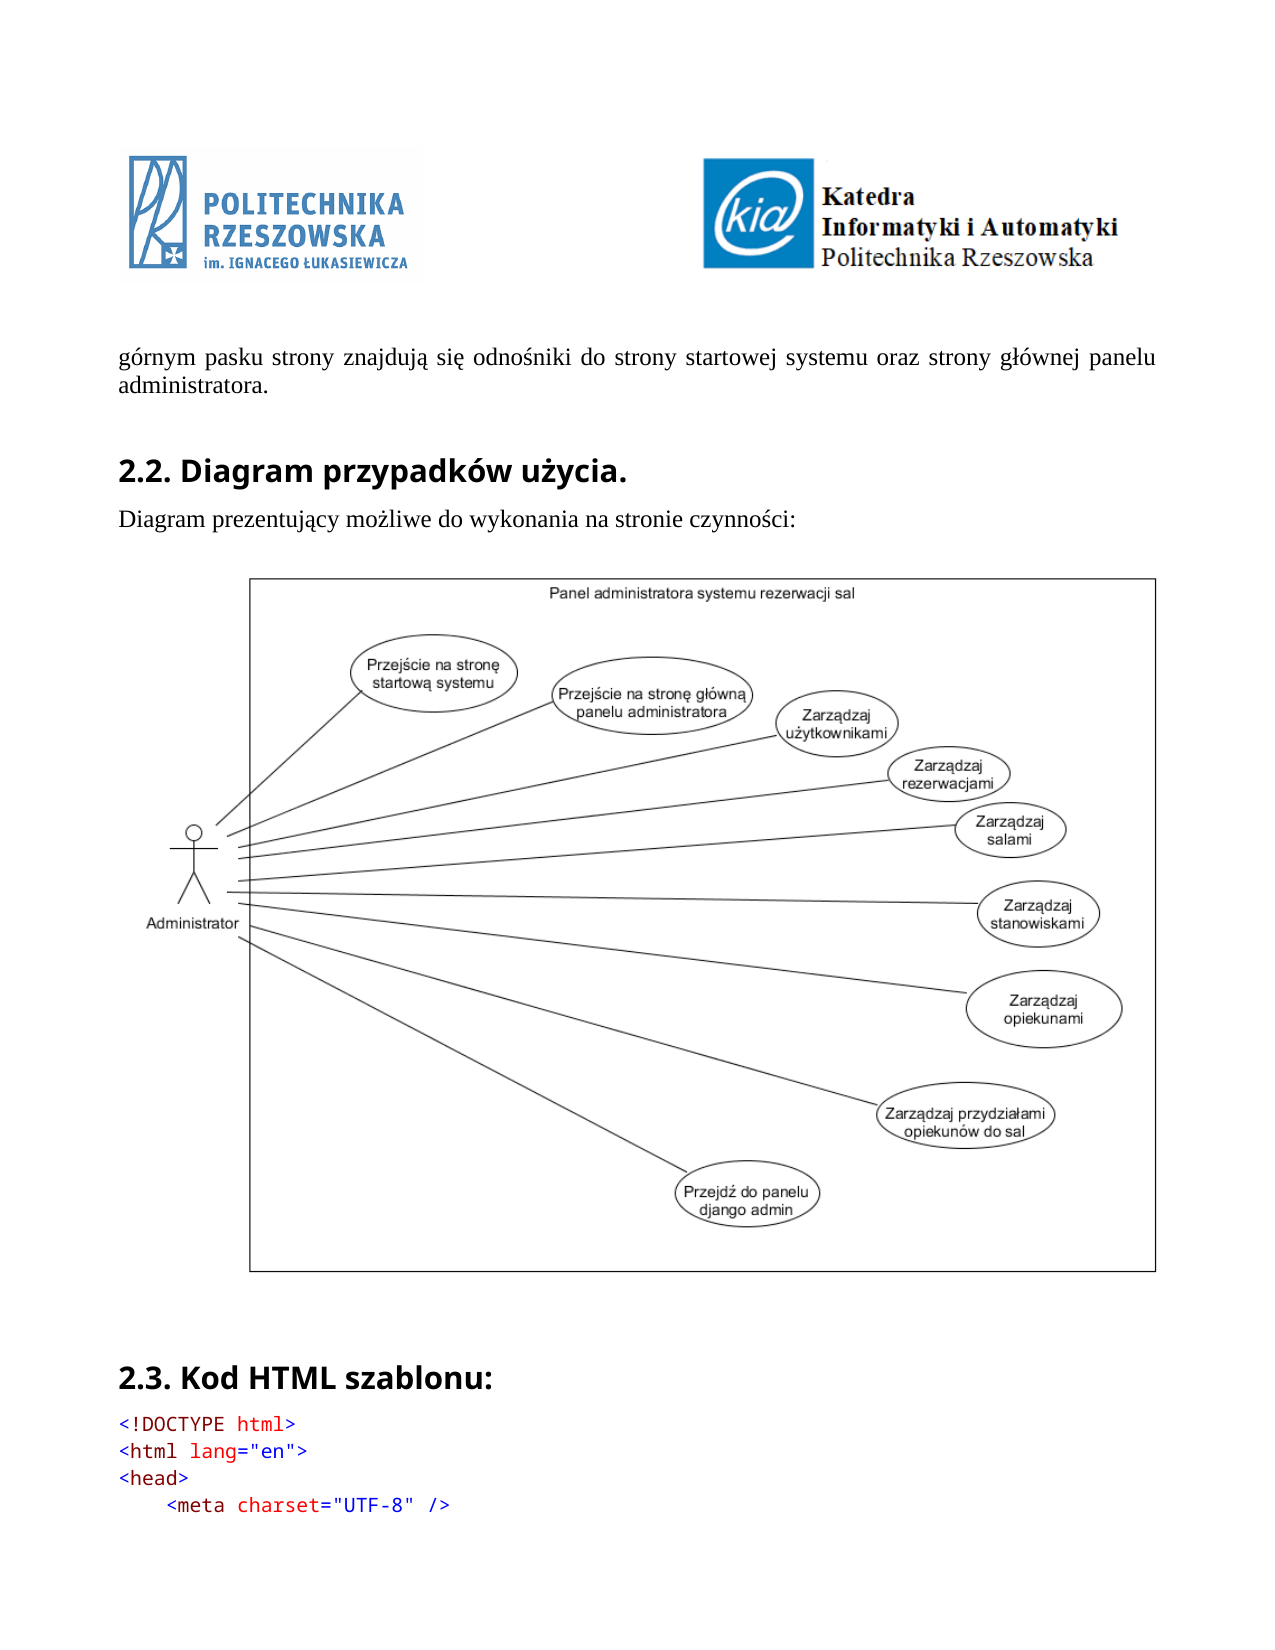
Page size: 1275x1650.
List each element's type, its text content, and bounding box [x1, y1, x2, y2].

text górnym pasku strony znajdują się odnośniki do strony startowej systemu oraz strony głównej panelu administratora. [118, 342, 1157, 399]
text <head> [118, 1465, 1157, 1492]
text <html lang="en"> [118, 1438, 1157, 1465]
picture [685, 143, 1147, 286]
text <meta charset="UTF-8" /> [118, 1492, 1157, 1519]
text Diagram prezentujący możliwe do wykonania na stronie czynności: [118, 504, 1157, 533]
subtitle 2.3. Kod HTML szablonu: [118, 1356, 1157, 1398]
text <!DOCTYPE html> [118, 1411, 1157, 1438]
subtitle 2.2. Diagram przypadków użycia. [118, 449, 1157, 491]
picture [124, 575, 1164, 1280]
picture [118, 147, 423, 284]
